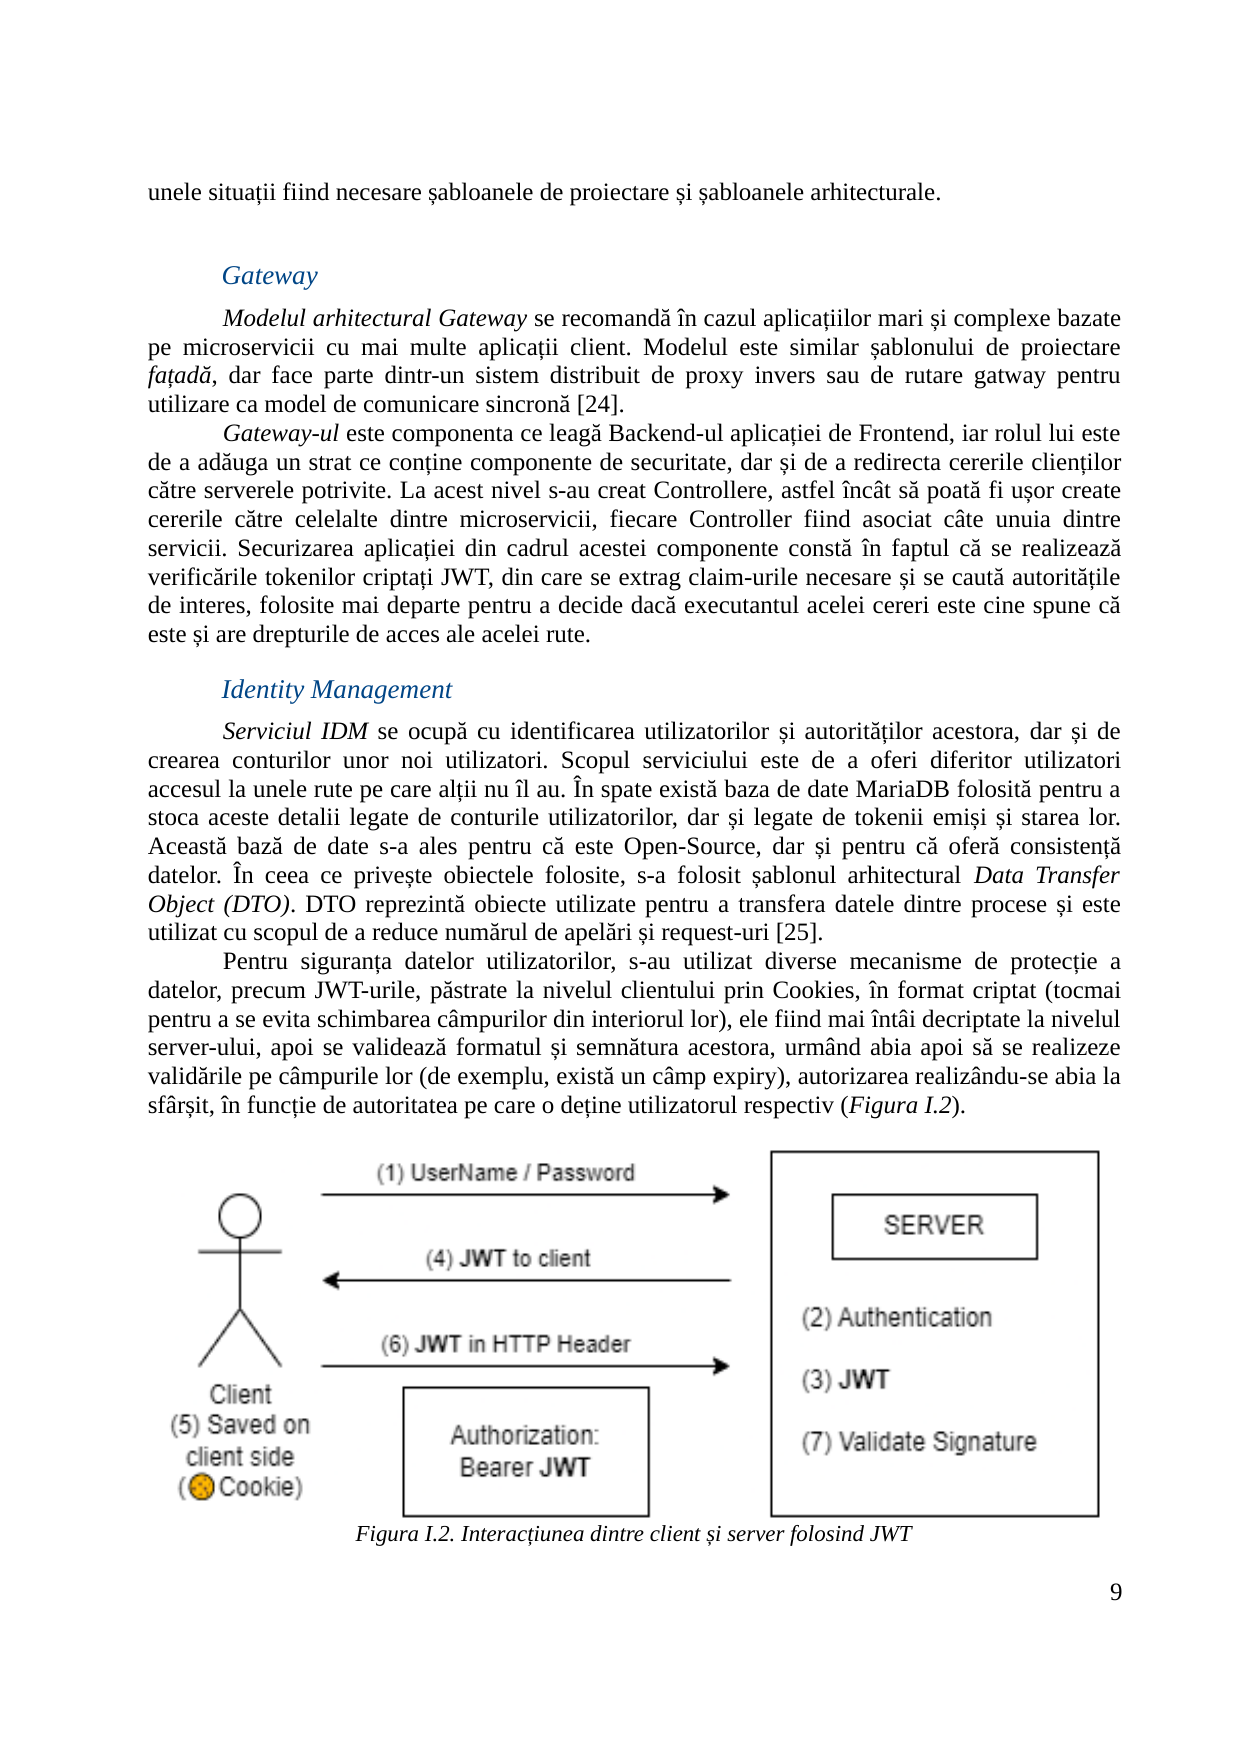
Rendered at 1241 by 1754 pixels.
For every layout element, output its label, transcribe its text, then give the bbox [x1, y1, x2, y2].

text unele situații fiind necesare șabloanele de proiectare și șabloanele arhitecturale. [148, 177, 1122, 206]
subtitle Gateway [221, 259, 1122, 291]
text Serviciul IDM se ocupă cu identificarea utilizatorilor și autorităților acestora, dar și de crearea conturilor unor noi utilizatori. Scopul serviciului este de a oferi diferitor utilizatori accesul la unele rute pe care alții nu îl au. În spate există baza de date MariaDB folosită pentru a stoca aceste detalii legate de conturile utilizatorilor, dar și legate de tokenii emiși și starea lor. Această bază de date s-a ales pentru că este Open-Source, dar și pentru că oferă consistență datelor. În ceea ce privește obiectele folosite, s-a folosit șablonul arhitectural Data Transfer Object (DTO). DTO reprezintă obiecte utilizate pentru a transfera datele dintre procese și este utilizat cu scopul de a reduce numărul de apelări și request-uri [25]. [148, 716, 1122, 946]
text Figura I.2. Interacțiunea dintre client și server folosind JWT [148, 1520, 1122, 1546]
text Pentru siguranța datelor utilizatorilor, s-au utilizat diverse mecanisme de protecție a datelor, precum JWT-urile, păstrate la nivelul clientului prin Cookies, în format criptat (tocmai pentru a se evita schimbarea câmpurilor din interiorul lor), ele fiind mai întâi decriptate la nivelul server-ului, apoi se validează formatul și semnătura acestora, urmând abia apoi să se realizeze validările pe câmpurile lor (de exemplu, există un câmp expiry), autorizarea realizându-se abia la sfârșit, în funcție de autoritatea pe care o deține utilizatorul respectiv (Figura I.2). [148, 946, 1122, 1119]
text Gateway-ul este componenta ce leagă Backend-ul aplicației de Frontend, iar rolul lui este de a adăuga un strat ce conține componente de securitate, dar și de a redirecta cererile clienților către serverele potrivite. La acest nivel s-au creat Controllere, astfel încât să poată fi ușor create cererile către celelalte dintre microservicii, fiecare Controller fiind asociat câte unuia dintre servicii. Securizarea aplicației din cadrul acestei componente constă în faptul că se realizează verificările tokenilor criptați JWT, din care se extrag claim-urile necesare și se caută autoritățile de interes, folosite mai departe pentru a decide dacă executantul acelei cereri este cine spune că este și are drepturile de acces ale acelei rute. [148, 418, 1122, 648]
text Modelul arhitectural Gateway se recomandă în cazul aplicațiilor mari și complexe bazate pe microservicii cu mai multe aplicații client. Modelul este similar șablonului de proiectare fațadă, dar face parte dintr-un sistem distribuit de proxy invers sau de rutare gatway pentru utilizare ca model de comunicare sincronă [24]. [148, 303, 1122, 418]
subtitle Identity Management [221, 673, 1122, 704]
